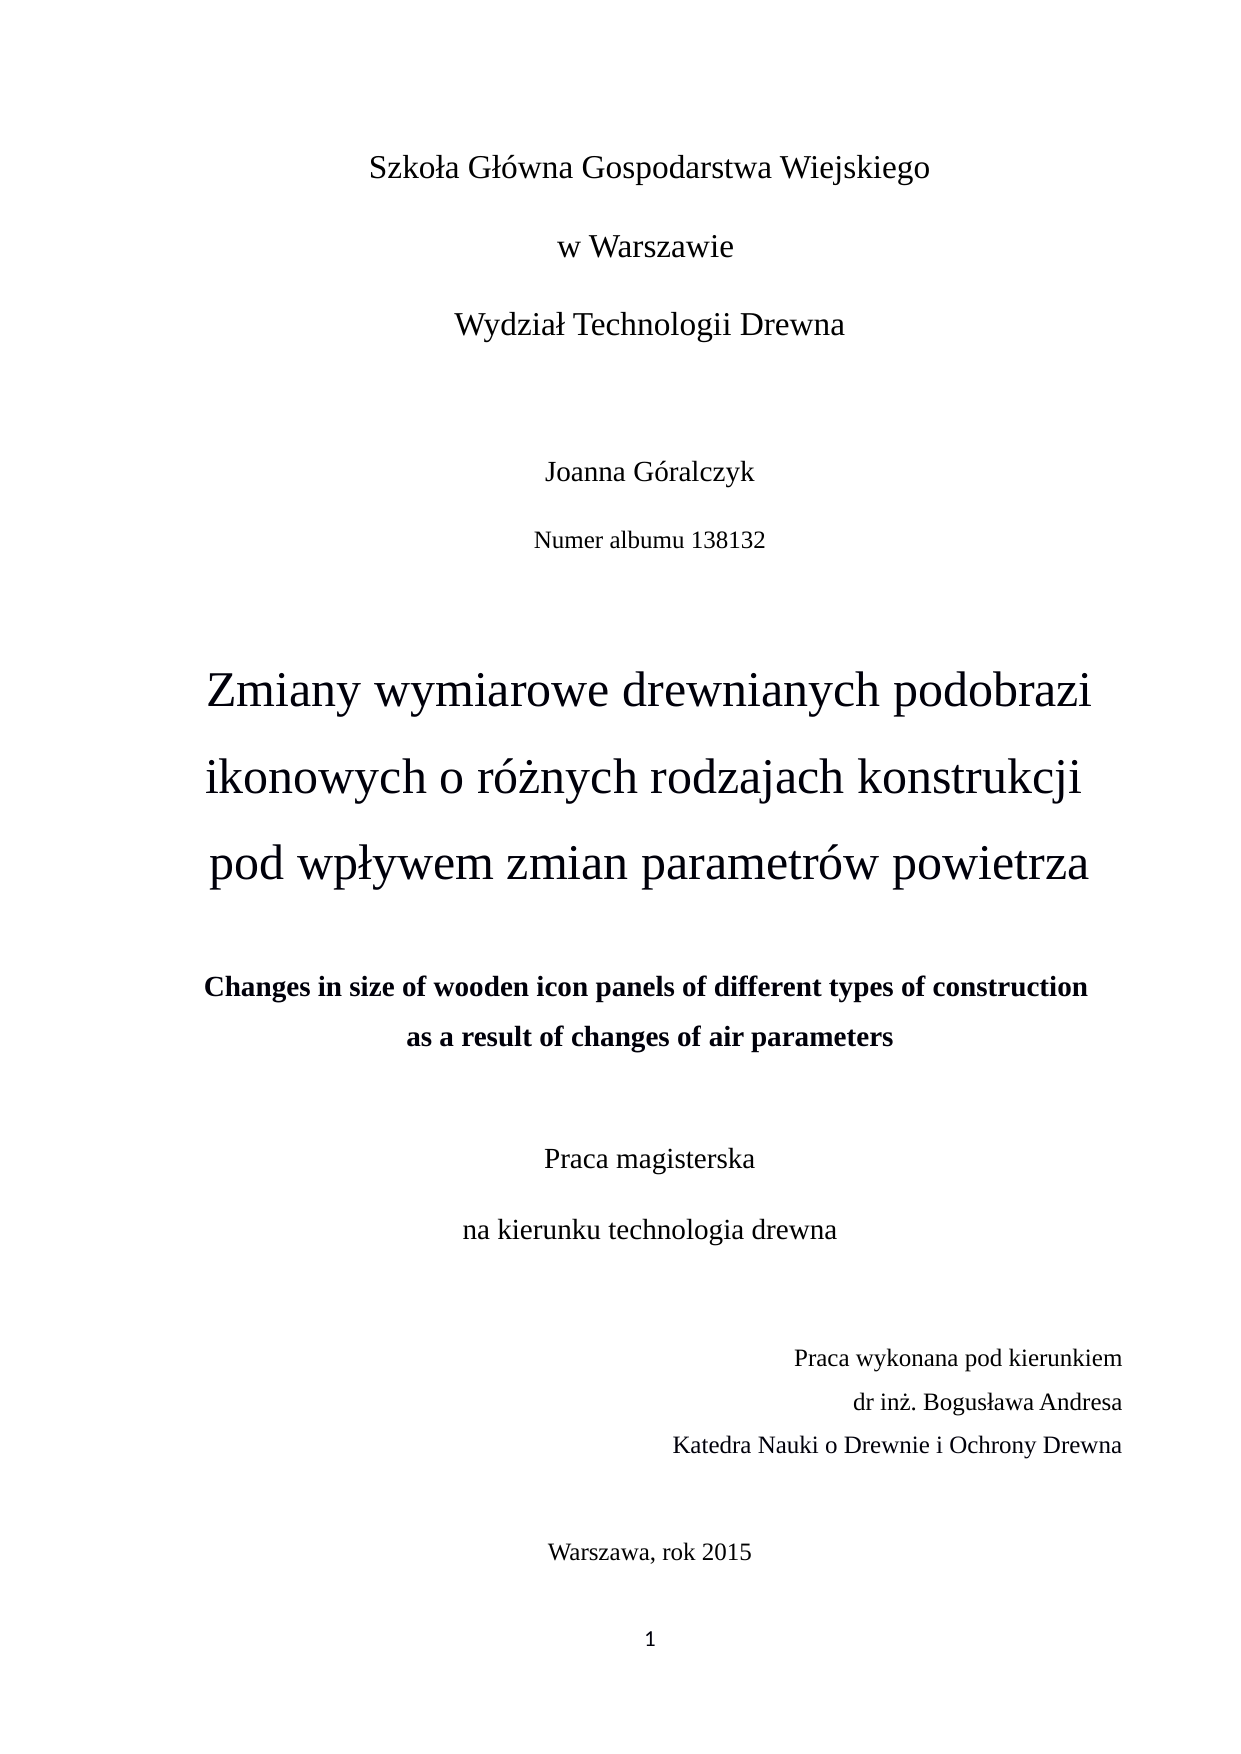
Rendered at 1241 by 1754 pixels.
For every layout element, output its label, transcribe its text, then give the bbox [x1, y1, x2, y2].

title Praca wykonana pod kierunkiem [177, 1343, 1122, 1372]
text na kierunku technologia drewna [177, 1212, 1122, 1246]
text Wydział Technologii Drewna [177, 304, 1122, 343]
title dr inż. Bogusława Andresa [177, 1387, 1122, 1415]
text Praca magisterska [177, 1141, 1122, 1174]
text Changes in size of wooden icon panels of different types of construction [177, 969, 1122, 1003]
text Numer albumu 138132 [177, 525, 1122, 554]
text as a result of changes of air parameters [177, 1019, 1122, 1053]
text pod wpływem zmian parametrów powietrza [177, 833, 1122, 890]
text Zmiany wymiarowe drewnianych podobrazi ikonowych o różnych rodzajach konstrukcji [177, 660, 1122, 804]
text w Warszawie [177, 226, 1122, 264]
title Katedra Nauki o Drewnie i Ochrony Drewna [177, 1430, 1122, 1458]
text Szkoła Główna Gospodarstwa Wiejskiego [177, 148, 1122, 186]
text Joanna Góralczyk [177, 454, 1122, 487]
text Warszawa, rok 2015 [177, 1537, 1122, 1566]
